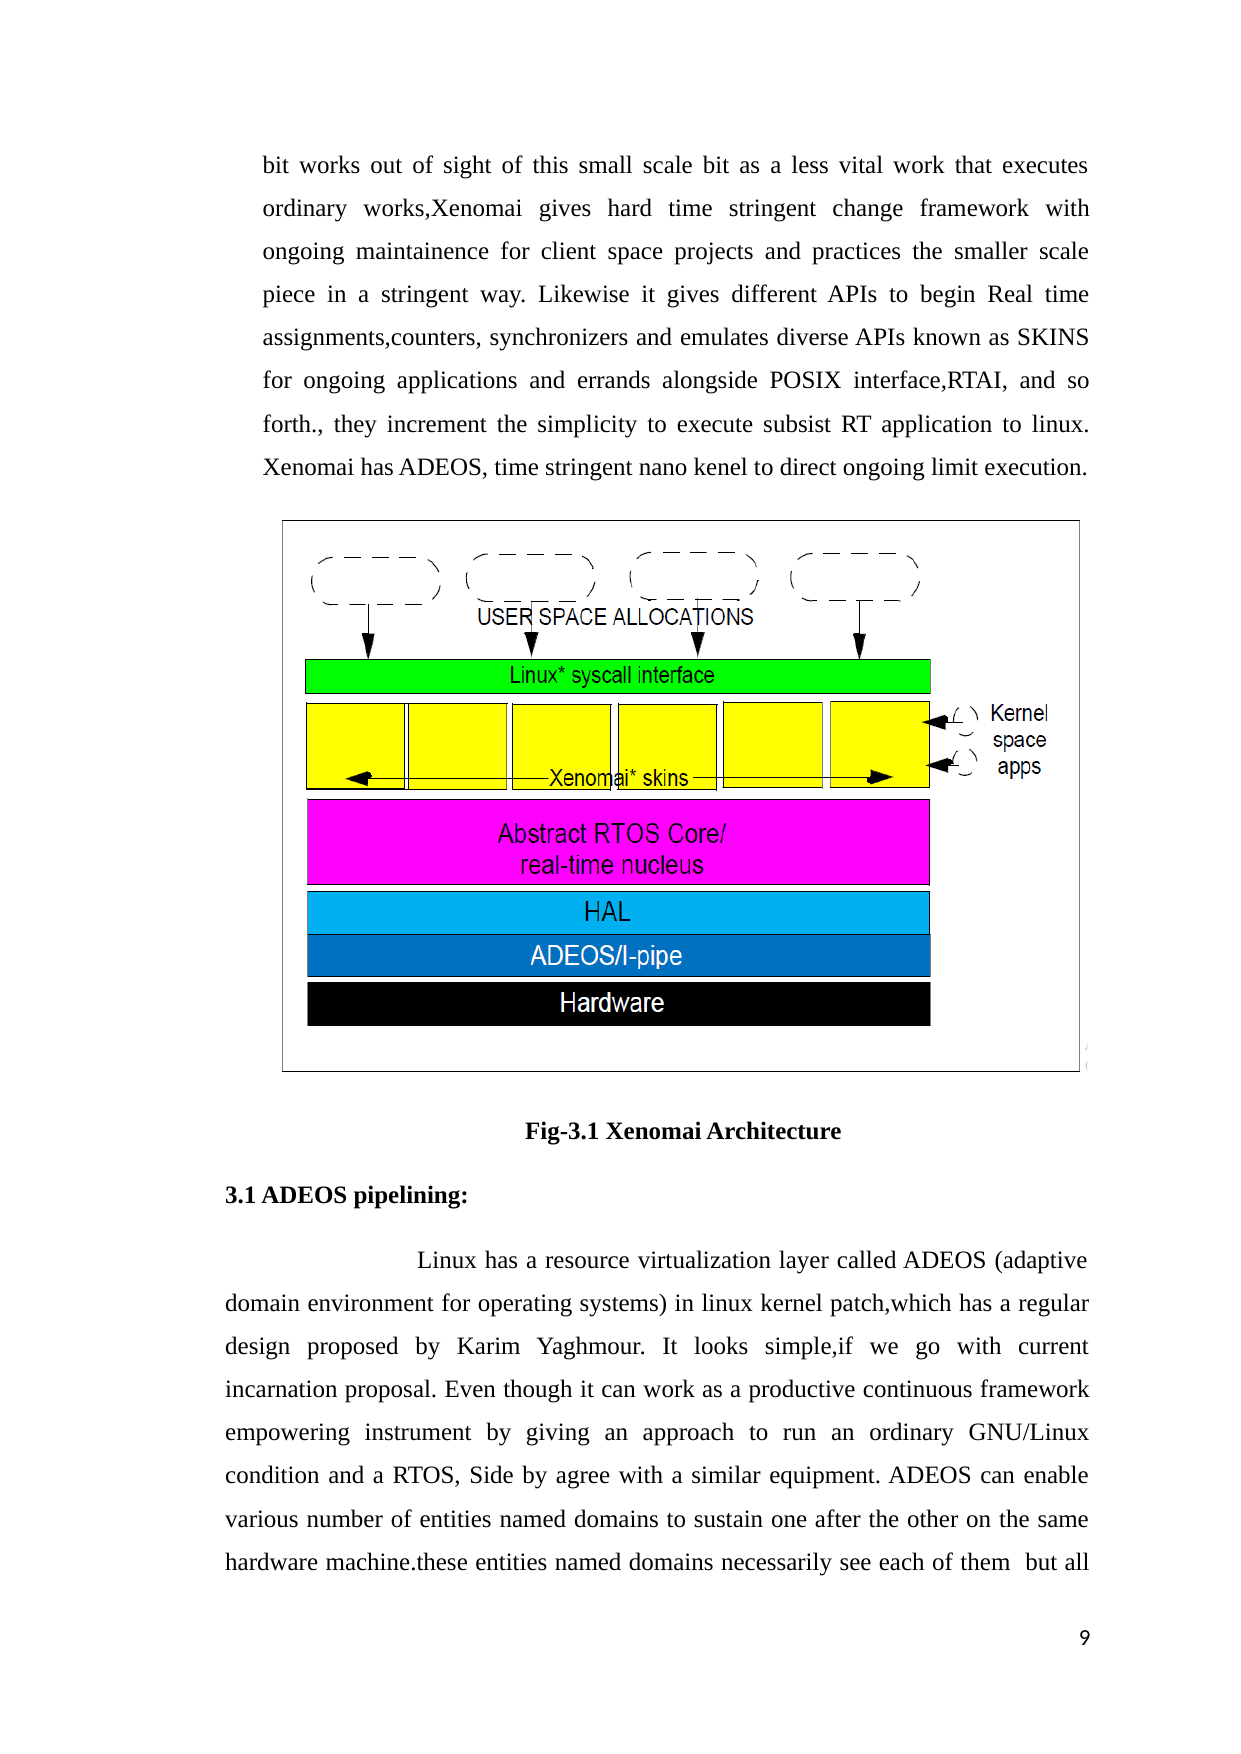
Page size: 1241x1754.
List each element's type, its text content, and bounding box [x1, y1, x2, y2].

subtitle Fig-3.1 Xenomai Architecture [262, 1116, 1090, 1145]
text bit works out of sight of this small scale bit as a less vital work that executes ordinary works,Xenomai gives hard time stringent change framework with ongoing maintainence for client space projects and practices the smaller scale piece in a stringent way. Likewise it gives different APIs to begin Real time assignments,counters, synchronizers and emulates diverse APIs known as SKINS for ongoing applications and errands alongside POSIX interface,RTAI, and so forth., they increment the simplicity to execute subsist RT application to linux. Xenomai has ADEOS, time stringent nano kenel to direct ongoing limit execution. [262, 150, 1090, 481]
text Linux has a resource virtualization layer called ADEOS (adaptive domain environment for operating systems) in linux kernel patch,which has a regular design proposed by Karim Yaghmour. It looks simple,if we go with current incarnation proposal. Even though it can work as a productive continuous framework empowering instrument by giving an approach to run an ordinary GNU/Linux condition and a RTOS, Side by agree with a similar equipment. ADEOS can enable various number of entities named domains to sustain one after the other on the same hardware machine.these entities named domains necessarily see each of them but all [225, 1245, 1090, 1576]
subtitle 3.1 ADEOS pipelining: [225, 1180, 1090, 1209]
picture [267, 515, 1088, 1082]
